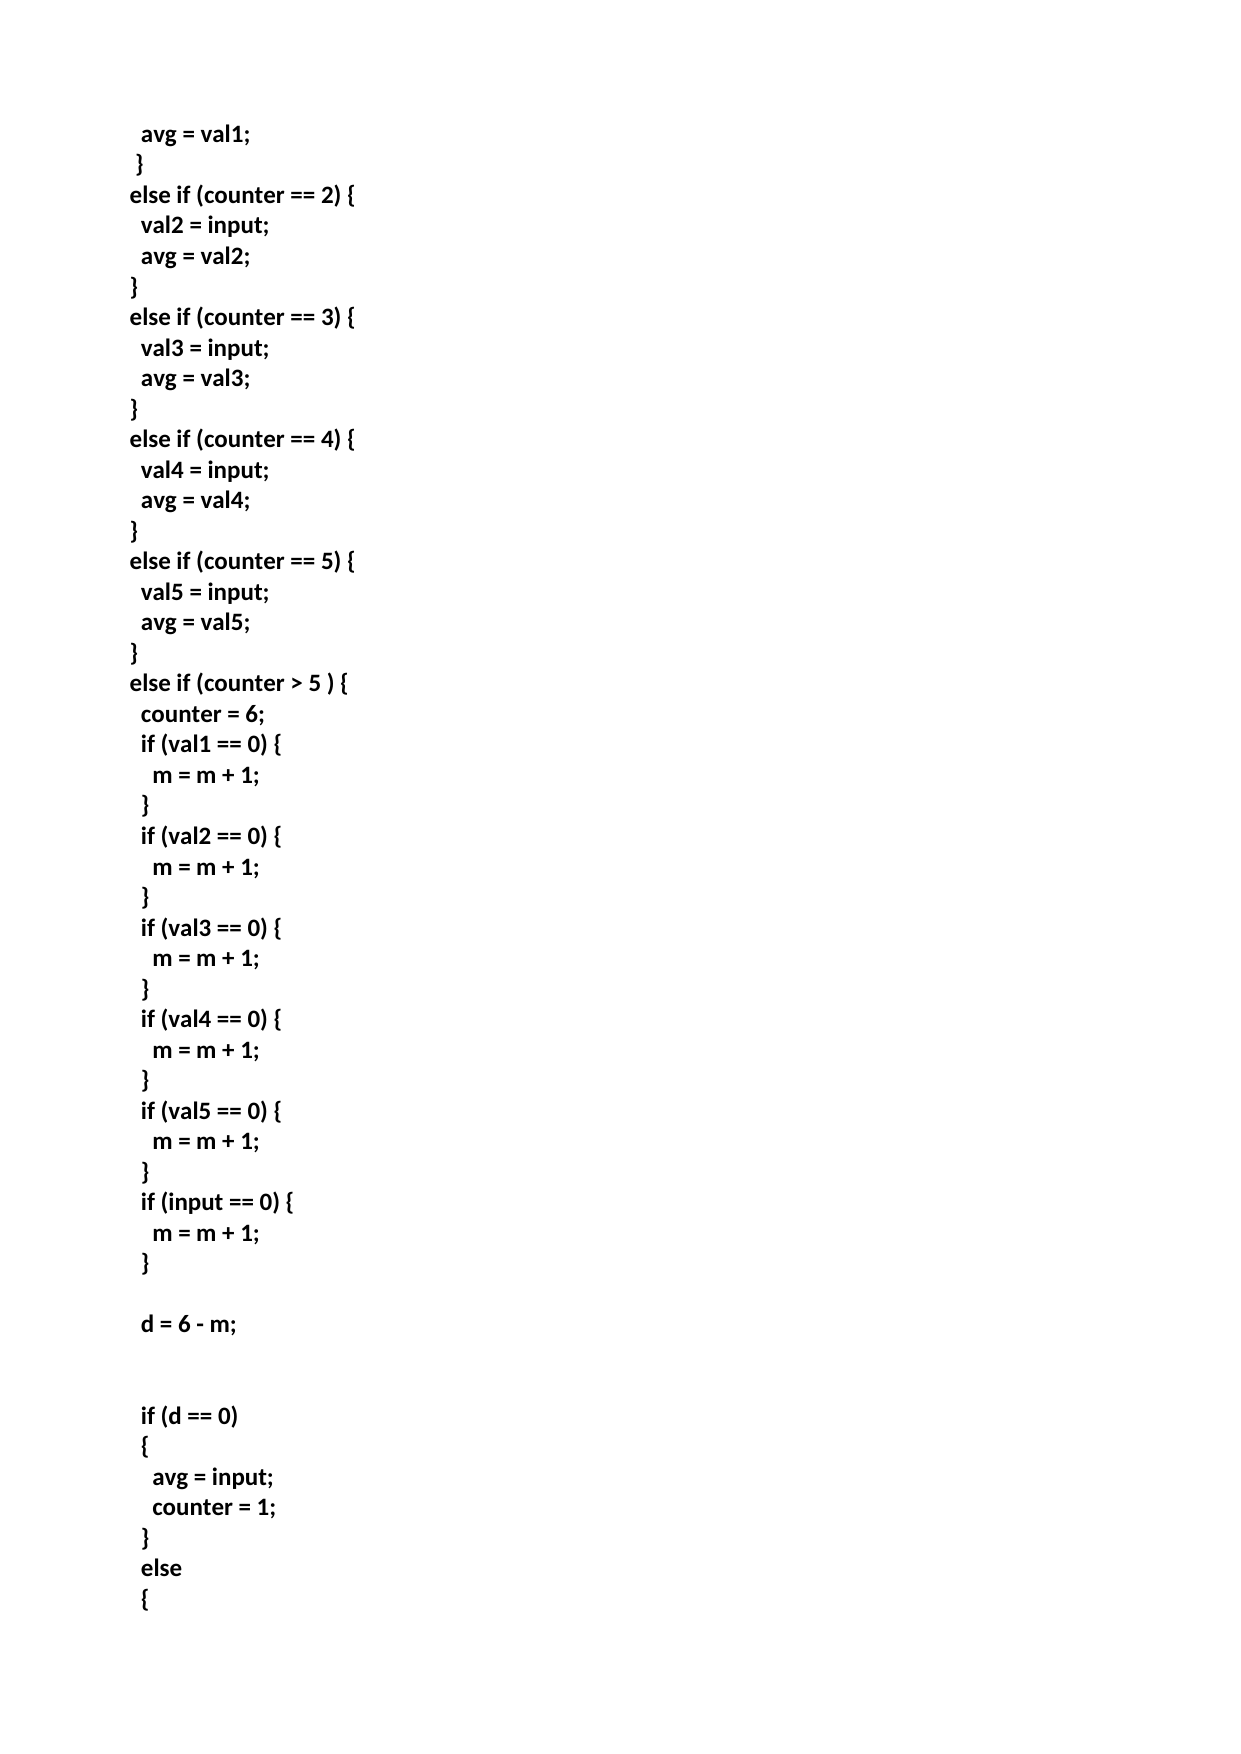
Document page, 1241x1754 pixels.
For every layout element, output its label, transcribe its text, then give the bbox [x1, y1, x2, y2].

text avg = val2; [118, 240, 1122, 271]
text m = m + 1; [118, 851, 1122, 881]
text } [118, 393, 1122, 423]
text val4 = input; [118, 454, 1122, 484]
text if (d == 0) [118, 1400, 1122, 1431]
text } [118, 1522, 1122, 1553]
text } [118, 515, 1122, 545]
text else if (counter > 5 ) { [118, 667, 1122, 698]
text val2 = input; [118, 210, 1122, 240]
text if (val1 == 0) { [118, 728, 1122, 759]
text m = m + 1; [118, 1125, 1122, 1156]
text if (input == 0) { [118, 1186, 1122, 1217]
text val3 = input; [118, 332, 1122, 362]
text d = 6 - m; [118, 1308, 1122, 1339]
text } [118, 271, 1122, 301]
text counter = 6; [118, 698, 1122, 728]
text if (val4 == 0) { [118, 1003, 1122, 1034]
text else if (counter == 5) { [118, 545, 1122, 576]
text { [118, 1583, 1122, 1614]
text } [118, 1064, 1122, 1095]
text else if (counter == 4) { [118, 423, 1122, 454]
text } [118, 973, 1122, 1003]
text } [118, 789, 1122, 820]
text if (val5 == 0) { [118, 1095, 1122, 1125]
text m = m + 1; [118, 942, 1122, 973]
text m = m + 1; [118, 759, 1122, 789]
text m = m + 1; [118, 1217, 1122, 1247]
text avg = val3; [118, 362, 1122, 393]
text avg = val1; [118, 118, 1122, 149]
text val5 = input; [118, 576, 1122, 606]
text } [118, 881, 1122, 912]
text avg = val4; [118, 484, 1122, 515]
text } [118, 1156, 1122, 1186]
text avg = input; [118, 1461, 1122, 1492]
text if (val2 == 0) { [118, 820, 1122, 851]
text counter = 1; [118, 1492, 1122, 1522]
text if (val3 == 0) { [118, 912, 1122, 942]
text } [118, 149, 1122, 179]
text else if (counter == 3) { [118, 301, 1122, 332]
text else [118, 1553, 1122, 1583]
text { [118, 1431, 1122, 1461]
text } [118, 637, 1122, 667]
text m = m + 1; [118, 1034, 1122, 1064]
text avg = val5; [118, 606, 1122, 637]
text else if (counter == 2) { [118, 179, 1122, 210]
text } [118, 1247, 1122, 1278]
